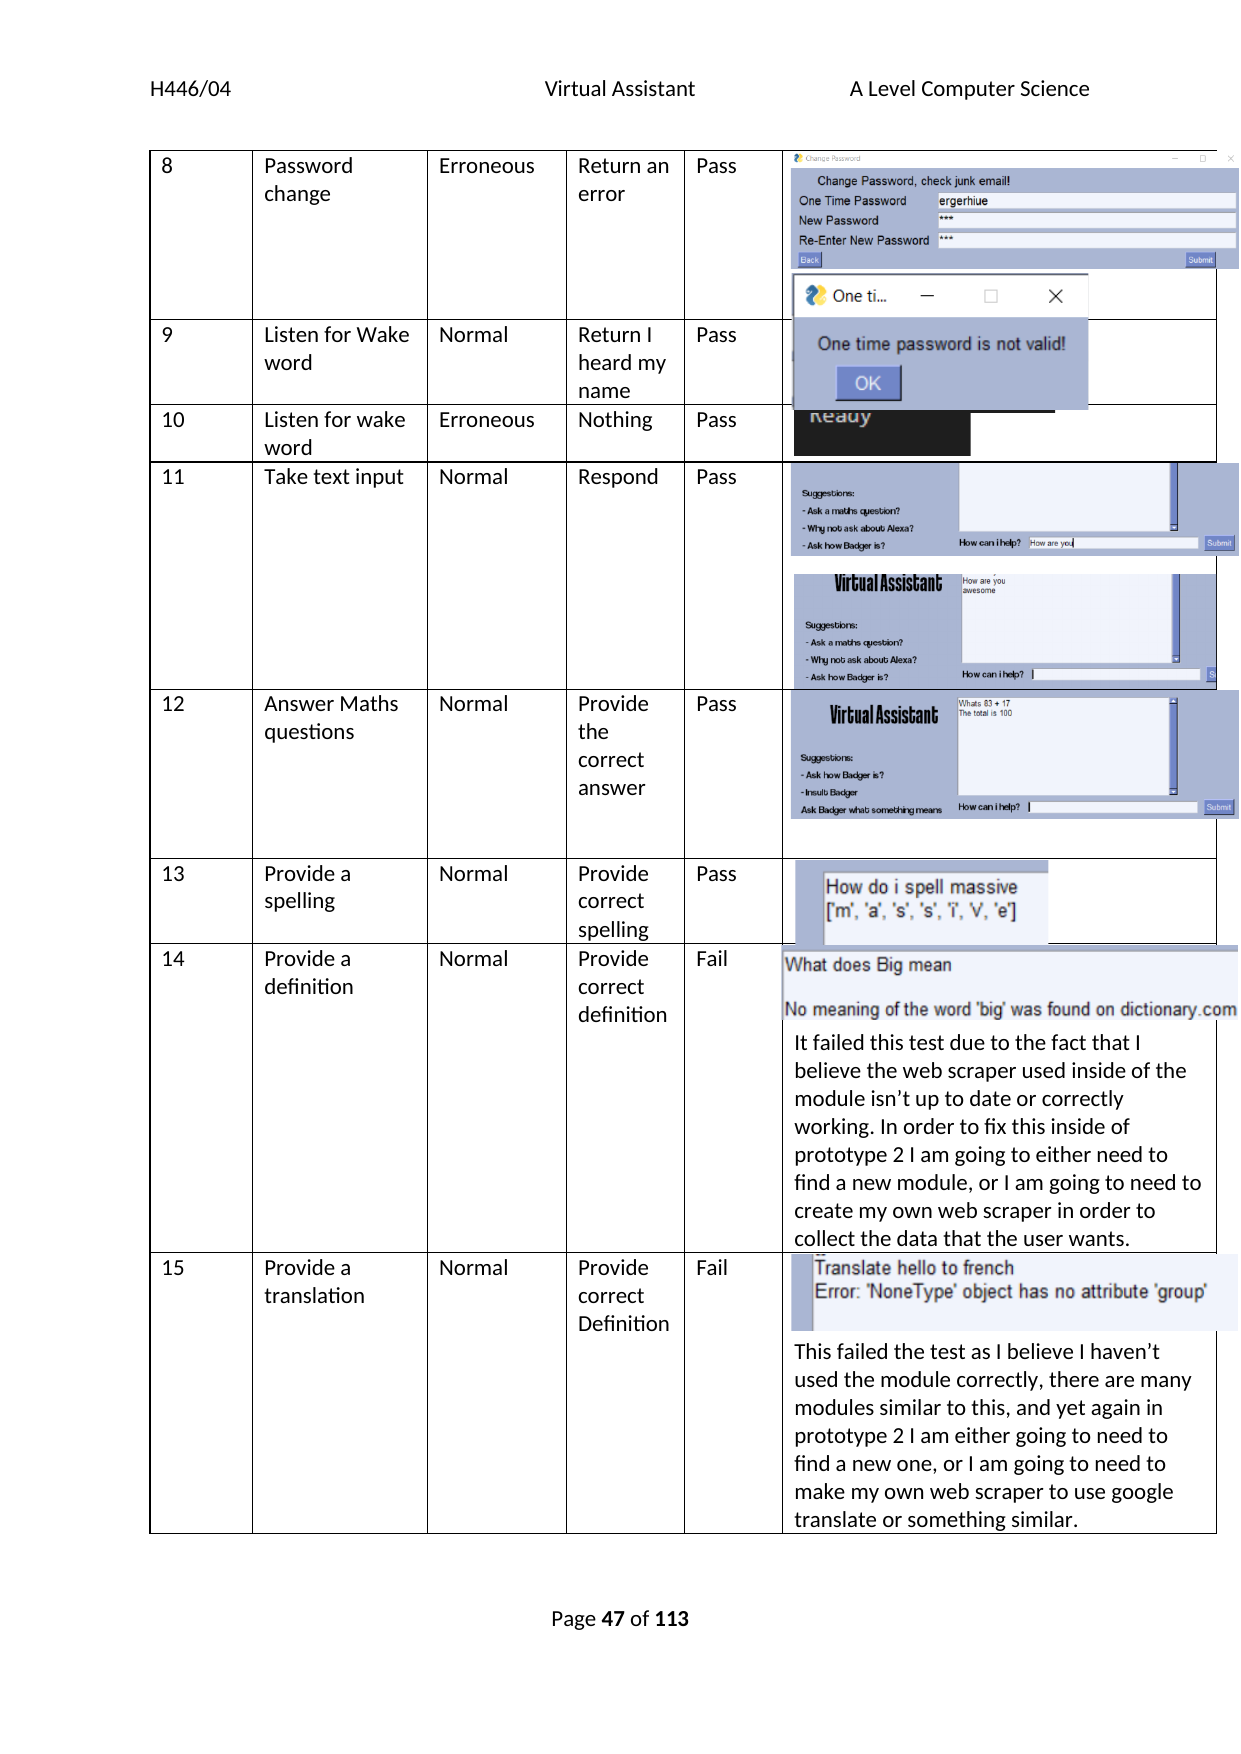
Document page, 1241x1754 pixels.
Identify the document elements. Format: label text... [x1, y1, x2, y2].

table_cell Fail [685, 1253, 782, 1533]
table_cell Password change [253, 151, 427, 319]
table_cell Normal [428, 690, 566, 858]
table_cell Pass [685, 320, 782, 404]
table_cell Take text input [253, 463, 427, 688]
table_cell Nothing [567, 405, 684, 461]
table_cell Listen for Wake word [253, 320, 427, 404]
table_cell Erroneous [428, 405, 566, 461]
table_cell Provide a translation [253, 1253, 427, 1533]
table_cell 8 [151, 151, 252, 319]
table_cell 11 [151, 463, 252, 688]
table_cell Pass [685, 690, 782, 858]
table_cell Provide correct definition [567, 944, 684, 1252]
table_cell Normal [428, 463, 566, 688]
table_cell [783, 320, 791, 404]
table_cell 15 [151, 1253, 252, 1533]
table_cell [783, 151, 1216, 319]
table_cell Fail [685, 944, 782, 1252]
table_cell [783, 690, 1216, 858]
table_cell Pass [685, 859, 782, 943]
table_cell Pass [685, 463, 782, 688]
table_cell Provide correct Definition [567, 1253, 684, 1533]
table_cell It failed this test due to the fact that I believe the web scraper used inside of the module isn’t up to date or correctly working. In order to fix this inside of prototype 2 I am going to either need to find a new module, or I am going to need to create my own web scraper in order to collect the data that the user wants. [783, 1020, 1216, 1252]
table_cell Listen for wake word [253, 405, 427, 461]
table_cell 12 [151, 690, 252, 858]
table_cell Provide a spelling [253, 859, 427, 943]
table_cell 9 [151, 320, 252, 404]
table_cell 13 [151, 859, 252, 943]
table_cell Pass [685, 151, 782, 319]
table_cell Answer Maths questions [253, 690, 427, 858]
table_cell Provide a definition [253, 944, 427, 1252]
table_cell [1089, 320, 1216, 404]
table_cell Normal [428, 1253, 566, 1533]
table_cell Erroneous [428, 151, 566, 319]
table_cell Normal [428, 320, 566, 404]
table_cell [783, 859, 1216, 943]
table_cell Return an error [567, 151, 684, 319]
table_cell Normal [428, 944, 566, 1252]
table_cell [783, 405, 1216, 461]
table_cell This failed the test as I believe I haven’t used the module correctly, there are many modules similar to this, and yet again in prototype 2 I am either going to need to find a new one, or I am going to need to make my own web scraper to use google translate or something similar. [783, 1253, 1216, 1533]
table_cell [783, 463, 1216, 688]
table_cell Provide the correct answer [567, 690, 684, 858]
table_cell Provide correct spelling [567, 859, 684, 943]
table_cell Return I heard my name [567, 320, 684, 404]
table_cell 14 [151, 944, 252, 1252]
table_cell Normal [428, 859, 566, 943]
table_cell 10 [151, 405, 252, 461]
table_cell Pass [685, 405, 782, 461]
table_cell Respond [567, 463, 684, 688]
